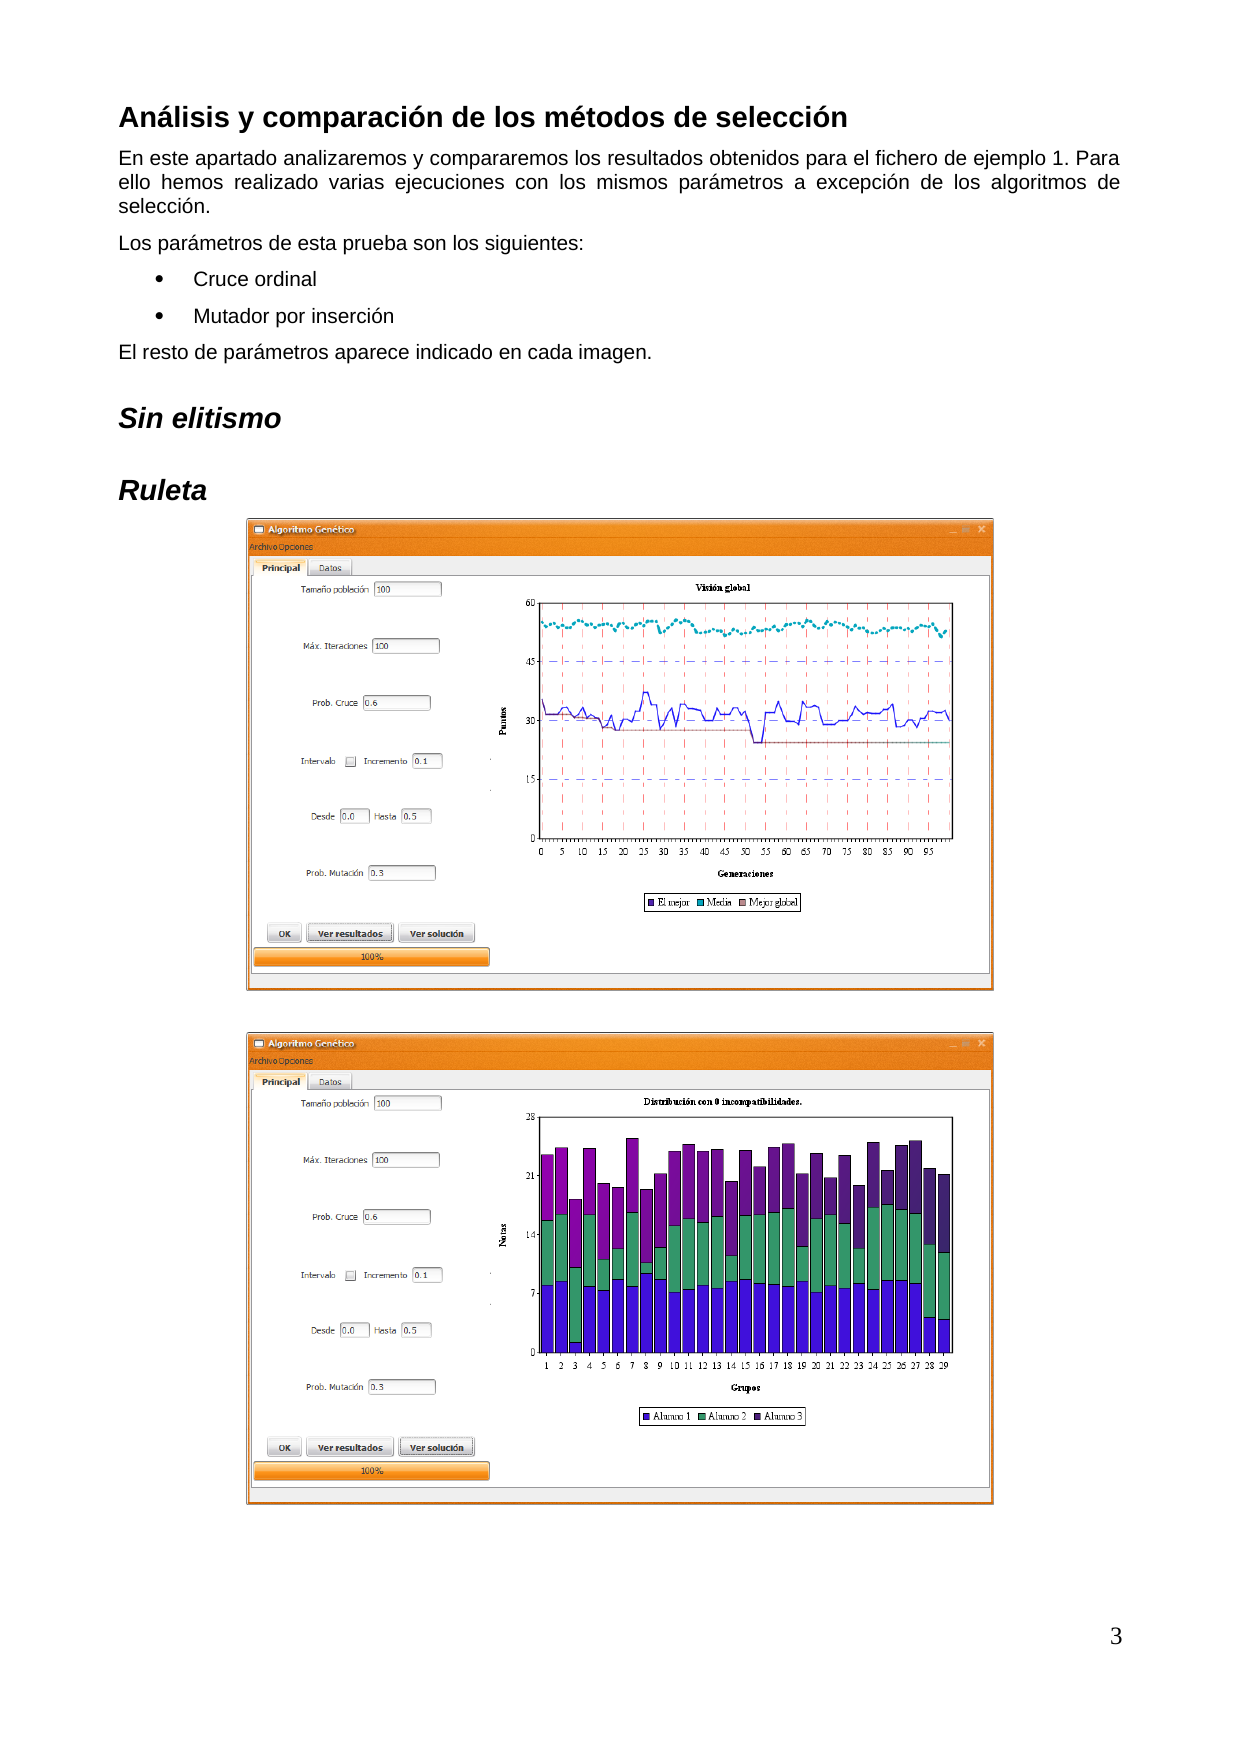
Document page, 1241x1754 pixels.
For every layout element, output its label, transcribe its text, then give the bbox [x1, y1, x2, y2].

list Cruce ordinal [156, 267, 1122, 291]
subtitle Ruleta [118, 472, 1122, 506]
text El resto de parámetros aparece indicado en cada imagen. [118, 340, 1122, 364]
subtitle Sin elitismo [118, 401, 1122, 435]
list Mutador por inserción [156, 303, 1122, 327]
text En este apartado analizaremos y compararemos los resultados obtenidos para el fichero de ejemplo 1. Para ello hemos realizado varias ejecuciones con los mismos parámetros a excepción de los algoritmos de selección. [118, 146, 1122, 218]
subtitle Análisis y comparación de los métodos de selección [118, 100, 1122, 133]
text Los parámetros de esta prueba son los siguientes: [118, 230, 1122, 254]
